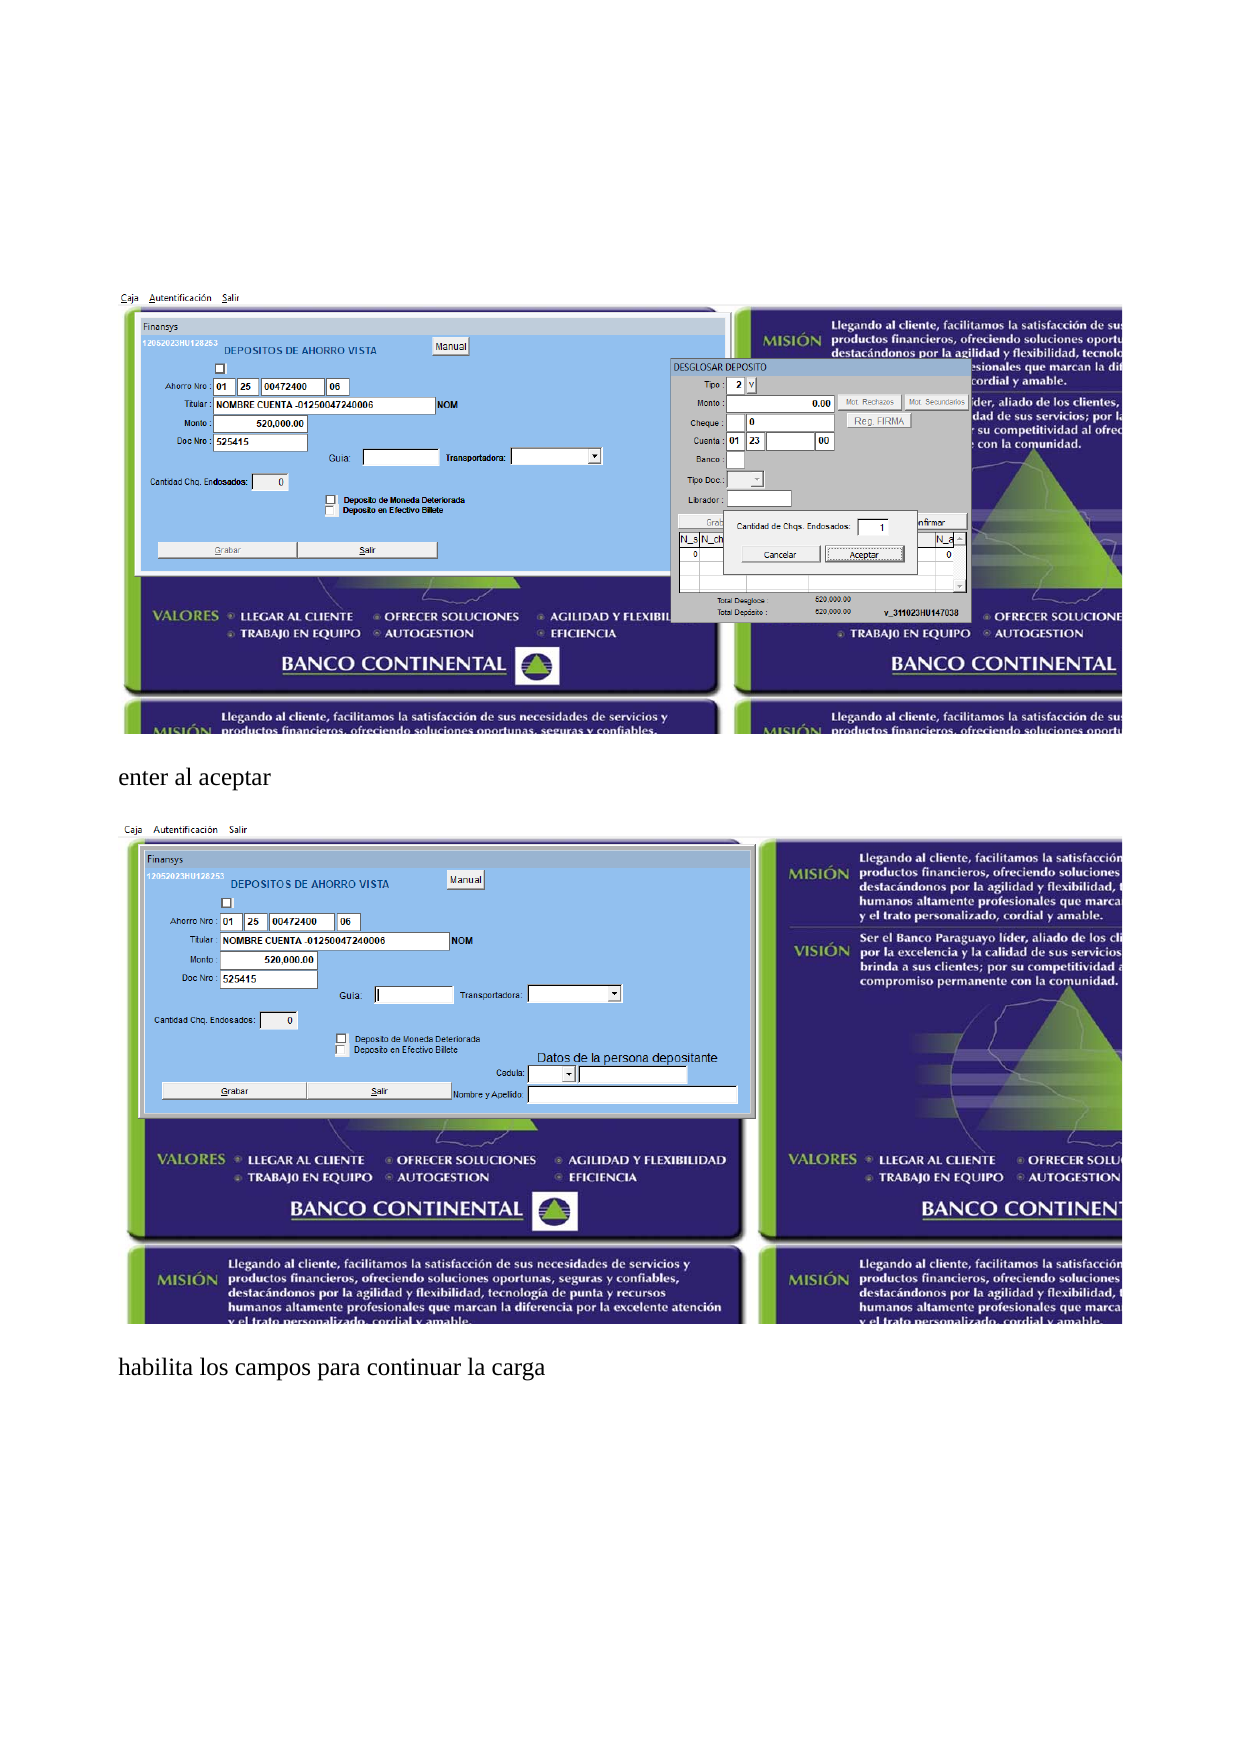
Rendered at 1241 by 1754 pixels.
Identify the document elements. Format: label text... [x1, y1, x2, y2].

text habilita los campos para continuar la carga [118, 1352, 1122, 1381]
picture [118, 820, 1123, 1324]
text enter al aceptar [118, 762, 1122, 791]
picture [118, 290, 1123, 734]
